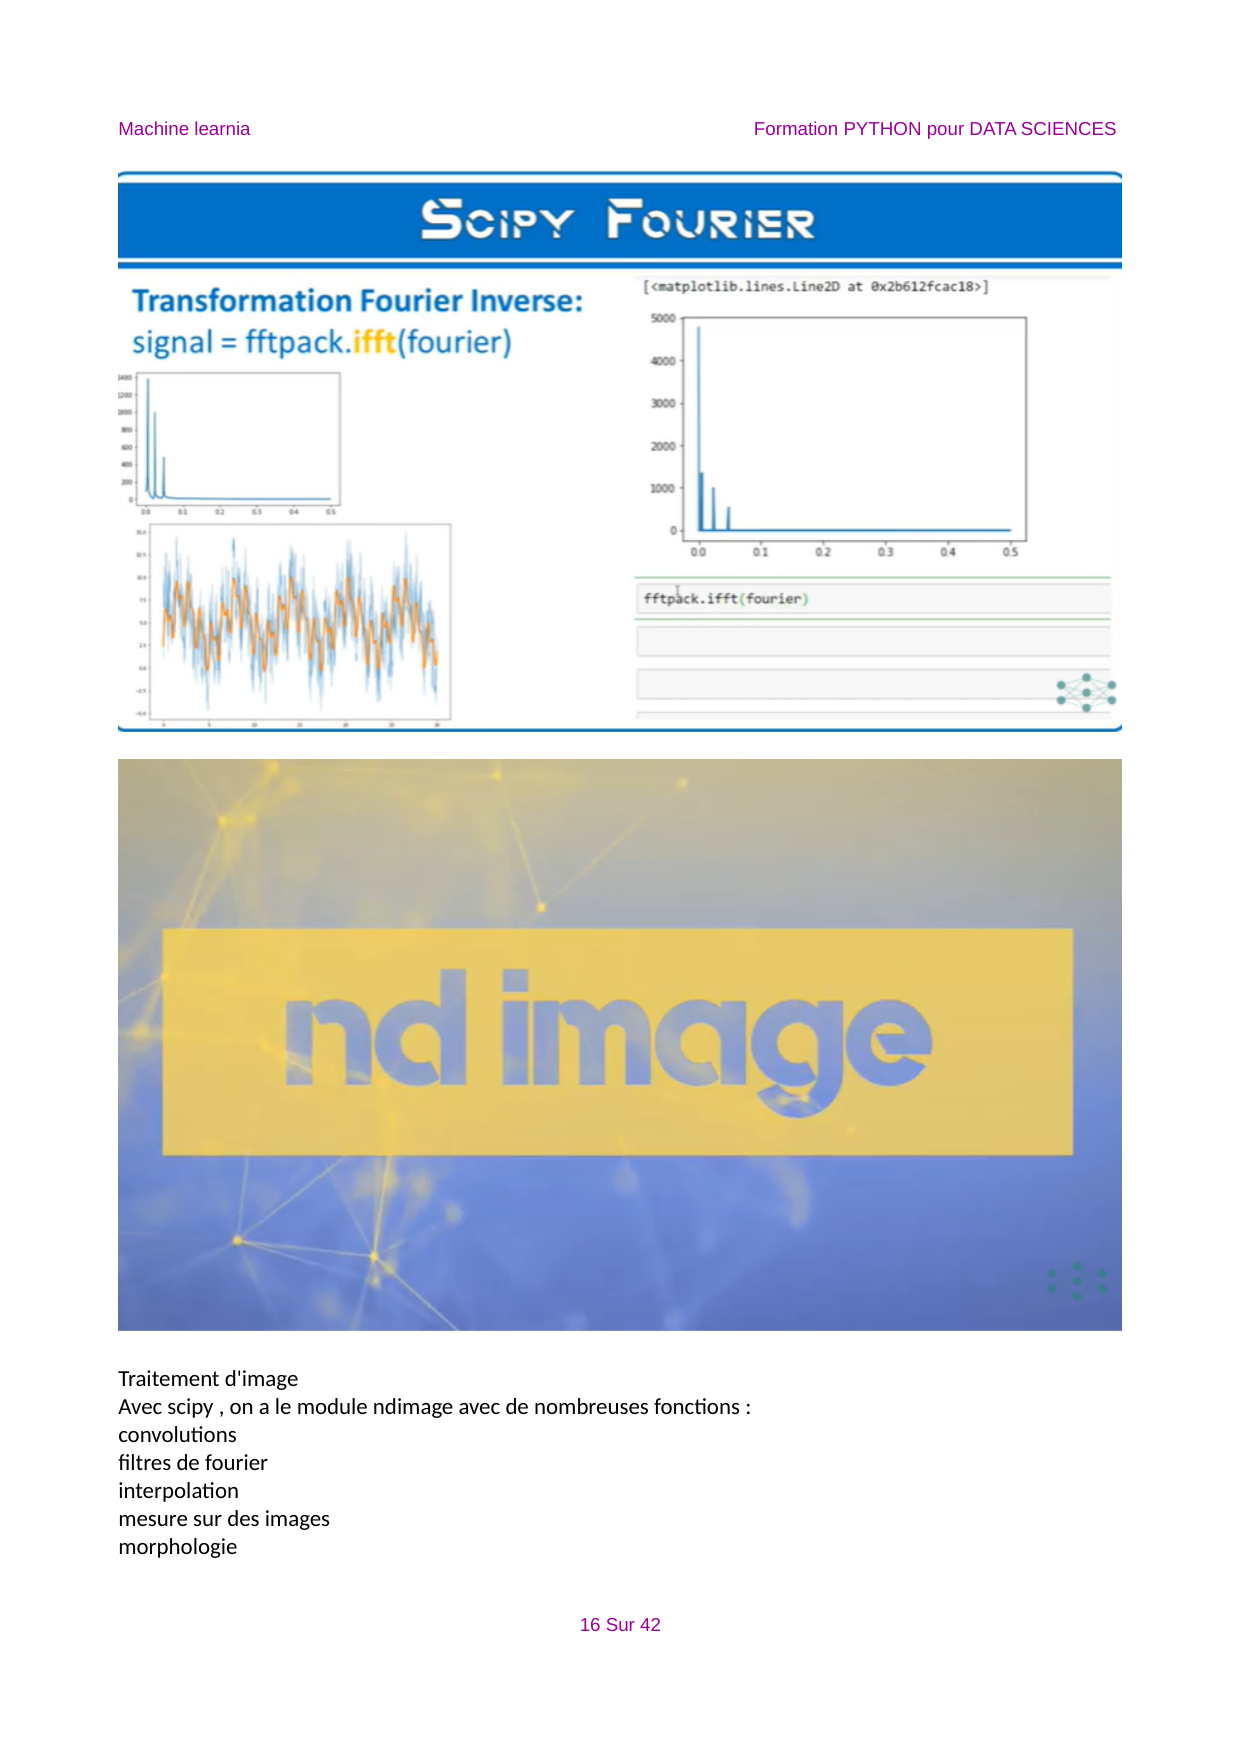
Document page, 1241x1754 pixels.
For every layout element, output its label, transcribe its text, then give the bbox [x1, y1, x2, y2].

text mesure sur des images [118, 1504, 1122, 1532]
text convolutions [118, 1420, 1122, 1448]
picture [118, 169, 1122, 732]
text filtres de fourier [118, 1448, 1122, 1476]
text Traitement d'image [118, 1364, 1122, 1392]
picture [118, 759, 1122, 1336]
text Avec scipy , on a le module ndimage avec de nombreuses fonctions : [118, 1392, 1122, 1420]
text interpolation [118, 1476, 1122, 1504]
text morphologie [118, 1532, 1122, 1560]
